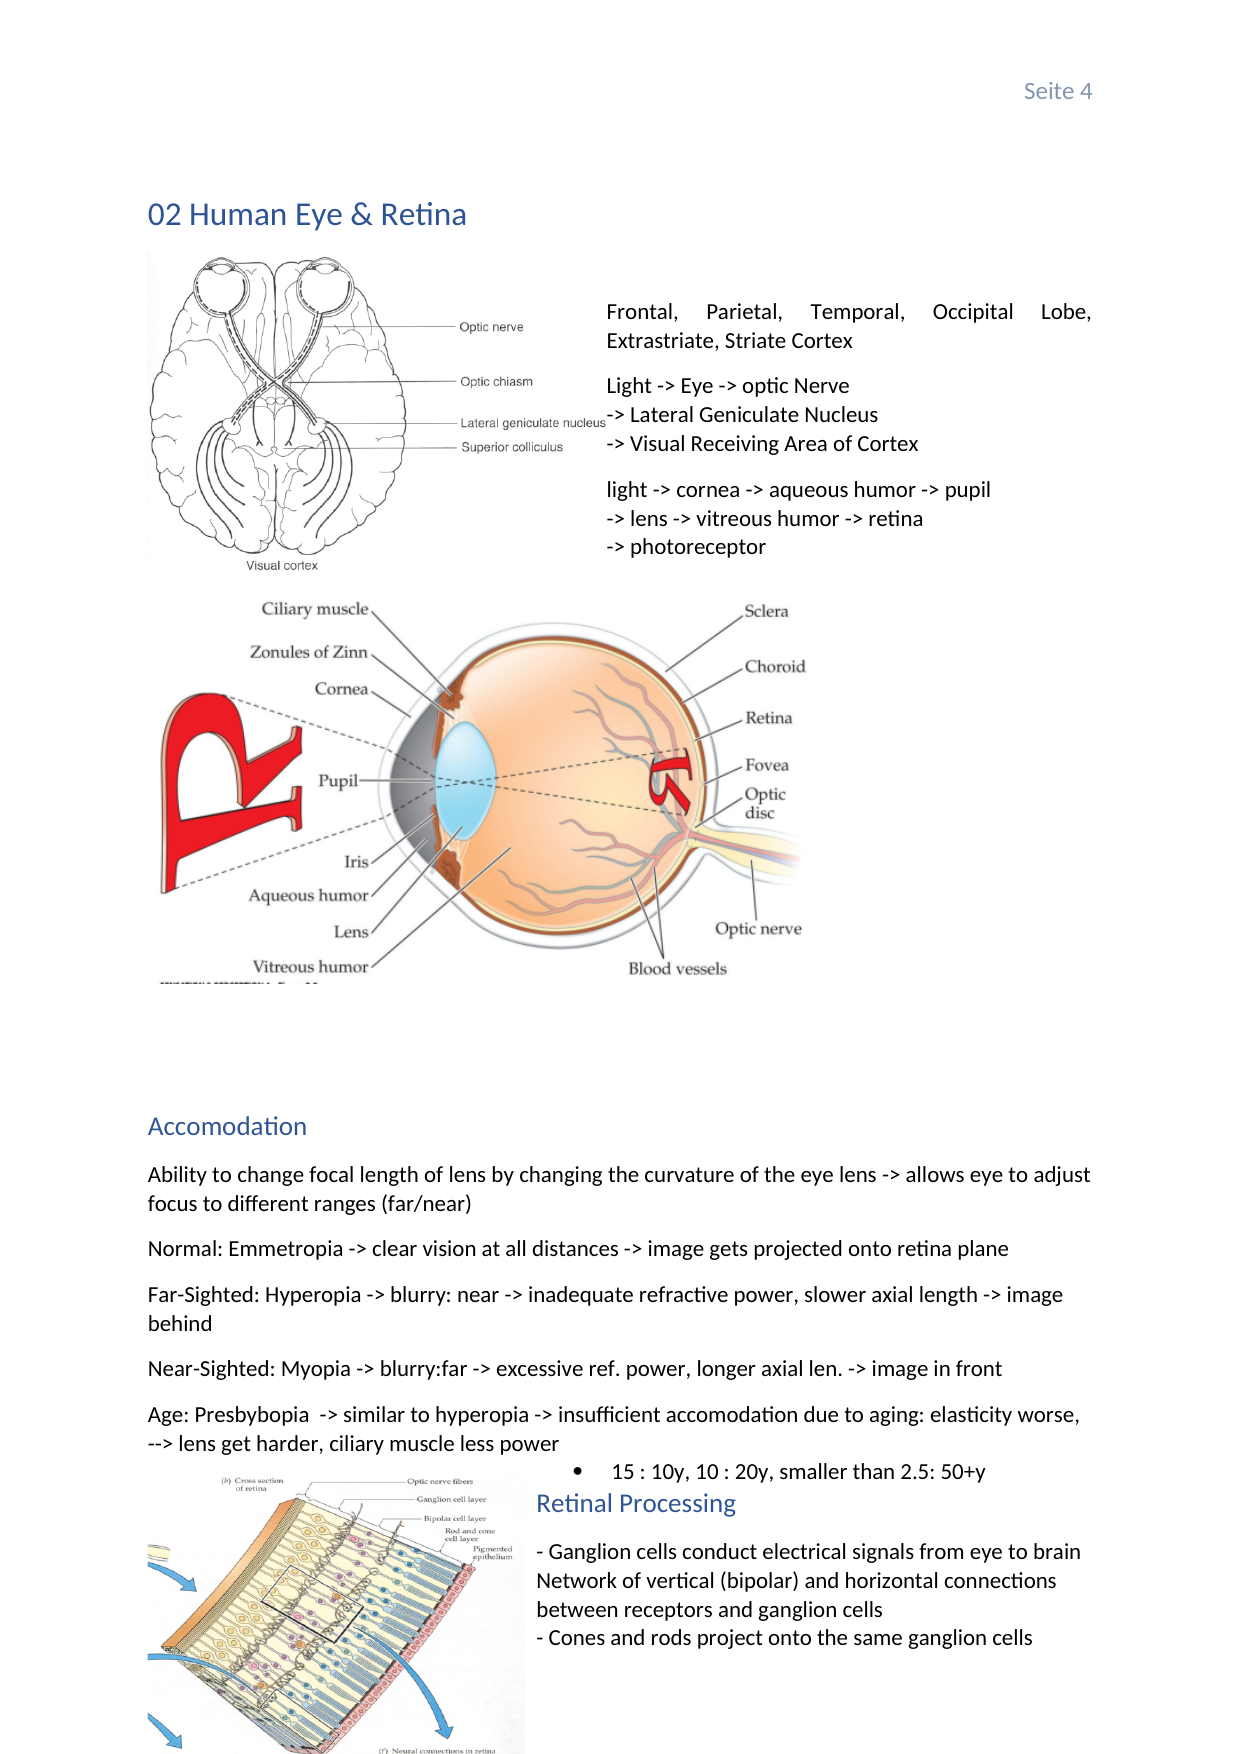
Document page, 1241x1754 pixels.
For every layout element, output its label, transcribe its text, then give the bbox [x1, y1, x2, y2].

subtitle Accomodation [148, 1109, 1093, 1142]
text - Ganglion cells conduct electrical signals from eye to brain Network of vertical (bipolar) and horizontal connections between receptors and ganglion cells [537, 1537, 1093, 1623]
text - Cones and rods project onto the same ganglion cells [537, 1623, 1093, 1652]
text Frontal, Parietal, Temporal, Occipital Lobe, Extrastriate, Striate Cortex [607, 297, 1093, 354]
text Far-Sighted: Hyperopia -> blurry: near -> inadequate refractive power, slower axial length -> image behind [148, 1280, 1093, 1337]
text Age: Presbybopia -> similar to hyperopia -> insufficient accomodation due to aging: elasticity worse, --> lens get harder, ciliary muscle less power [148, 1400, 1093, 1457]
text Light -> Eye -> optic Nerve -> Lateral Geniculate Nucleus -> Visual Receiving Area of Cortex [607, 372, 1093, 457]
list 15 : 10y, 10 : 20y, smaller than 2.5: 50+y [185, 1457, 1093, 1486]
text light -> cornea -> aqueous humor -> pupil -> lens -> vitreous humor -> retina -> photoreceptor [607, 475, 1093, 561]
text Normal: Emmetropia -> clear vision at all distances -> image gets projected onto retina plane [148, 1234, 1093, 1262]
text Near-Sighted: Myopia -> blurry:far -> excessive ref. power, longer axial len. -> image in front [148, 1354, 1093, 1382]
text Ability to change focal length of lens by changing the curvature of the eye lens -> allows eye to adjust focus to different ranges (far/near) [148, 1160, 1093, 1217]
subtitle Retinal Processing [537, 1486, 1093, 1519]
subtitle 02 Human Eye & Retina [148, 193, 1093, 234]
